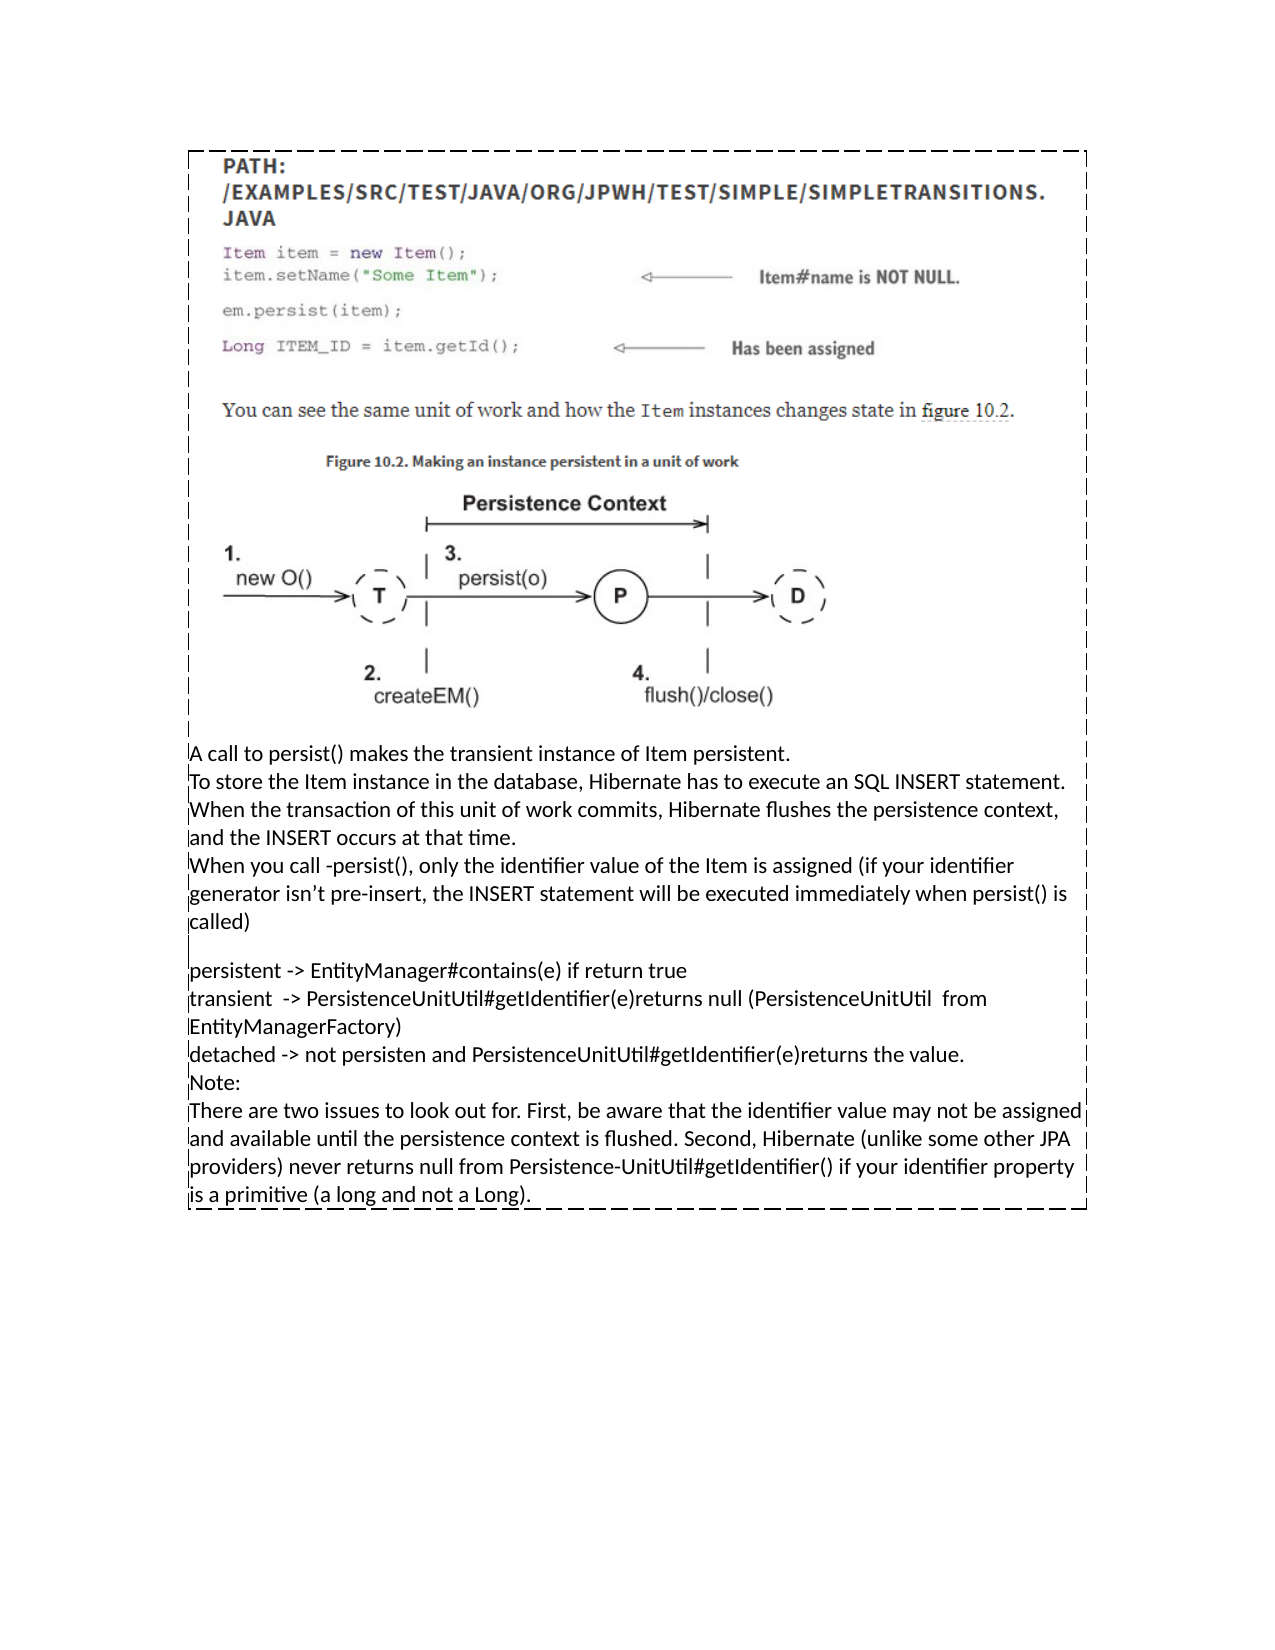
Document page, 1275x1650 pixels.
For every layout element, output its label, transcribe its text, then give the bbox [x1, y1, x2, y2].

text persistent -> EntityManager#contains(e) if return true transient -> PersistenceUnitUtil#getIdentifier(e)returns null (PersistenceUnitUtil from EntityManagerFactory) detached -> not persisten and PersistenceUnitUtil#getIdentifier(e)returns the value. Note: There are two issues to look out for. First, be aware that the identifier value may not be assigned and available until the persistence context is flushed. Second, Hibernate (unlike some other JPA providers) never returns null from Persistence-UnitUtil#getIdentifier() if your identifier property is a primitive (a long and not a Long). [187, 954, 1087, 1210]
text A call to persist() makes the transient instance of Item persistent. To store the Item instance in the database, Hibernate has to execute an SQL INSERT statement. When the transaction of this unit of work commits, Hibernate flushes the persistence context, and the INSERT occurs at that time. When you call -persist(), only the identifier value of the Item is assigned (if your identifier generator isn’t pre-insert, the INSERT statement will be executed immediately when persist() is called) [187, 151, 1087, 935]
